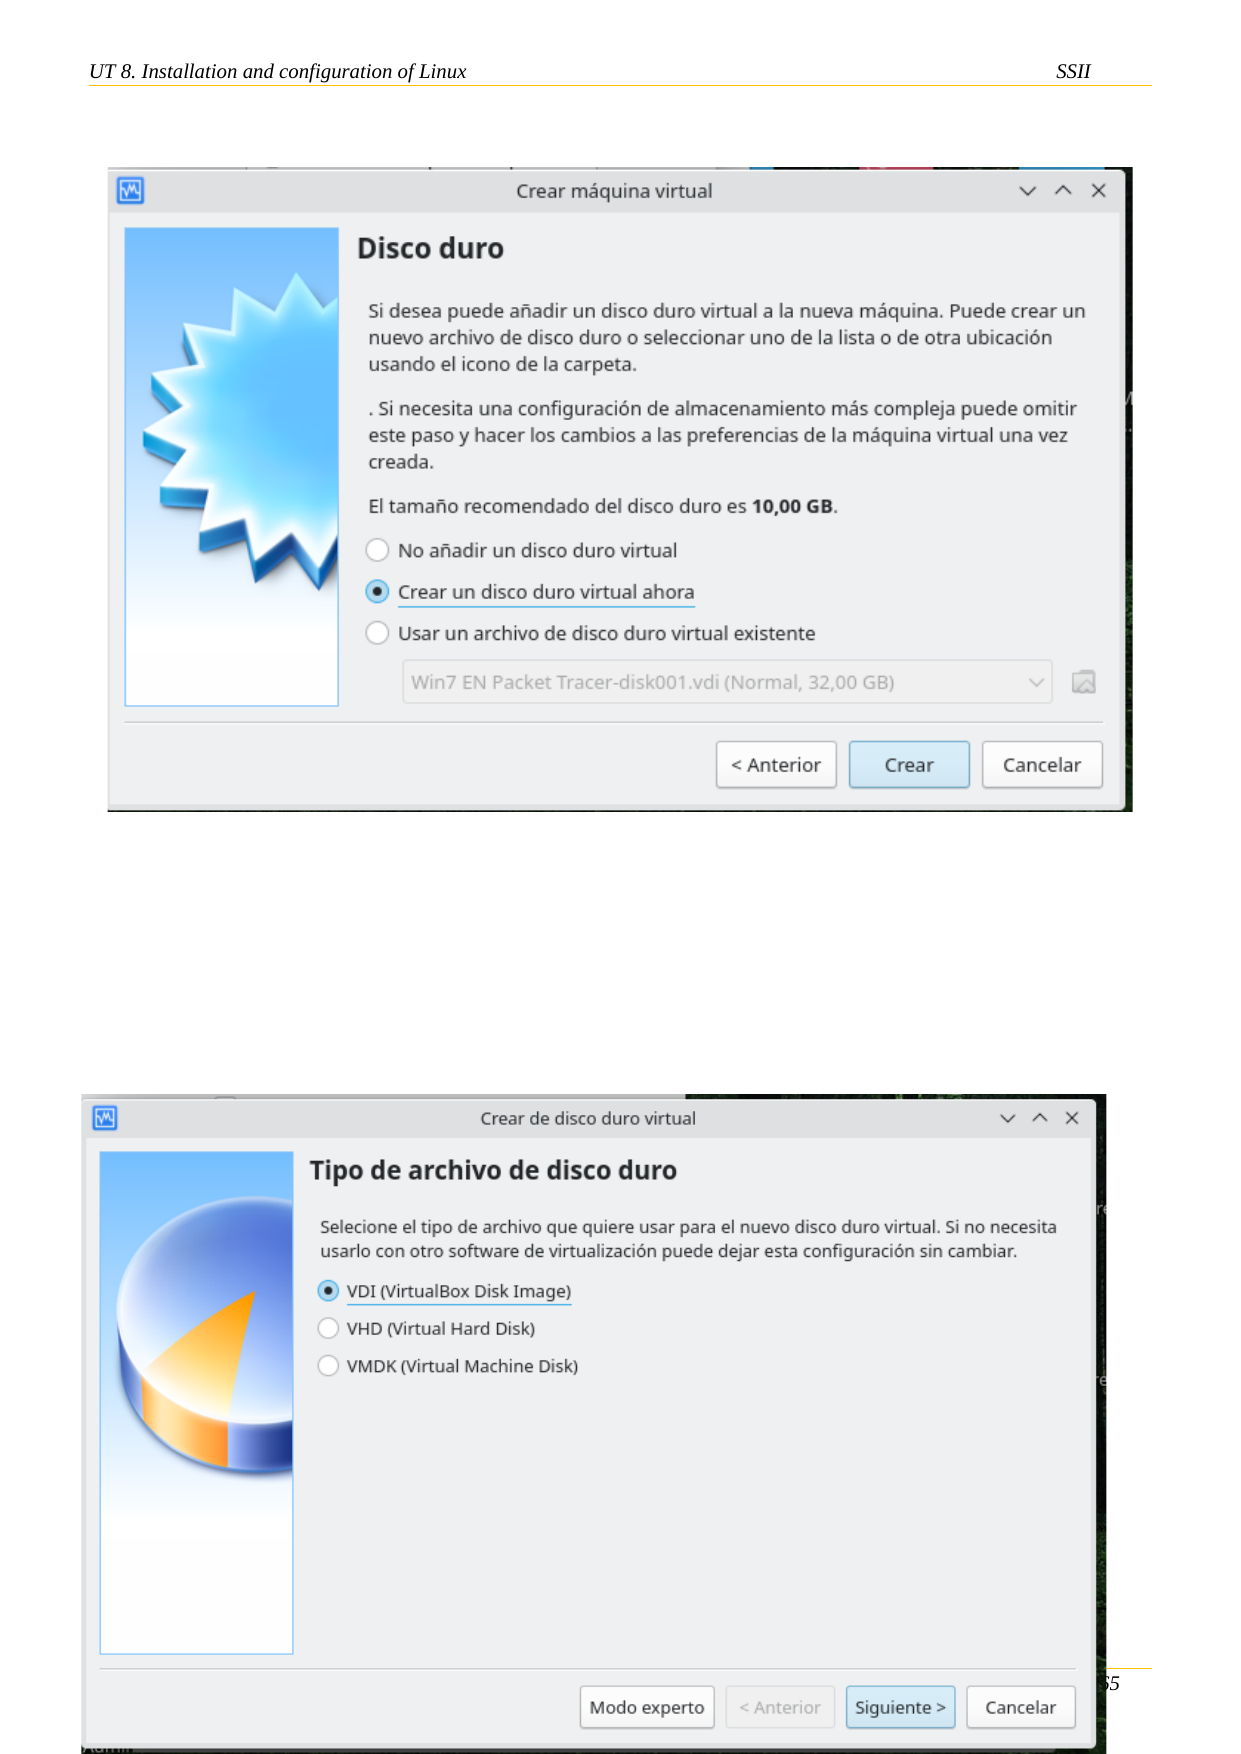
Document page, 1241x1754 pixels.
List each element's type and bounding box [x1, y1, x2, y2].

picture [81, 1094, 1107, 1754]
picture [107, 167, 1133, 812]
